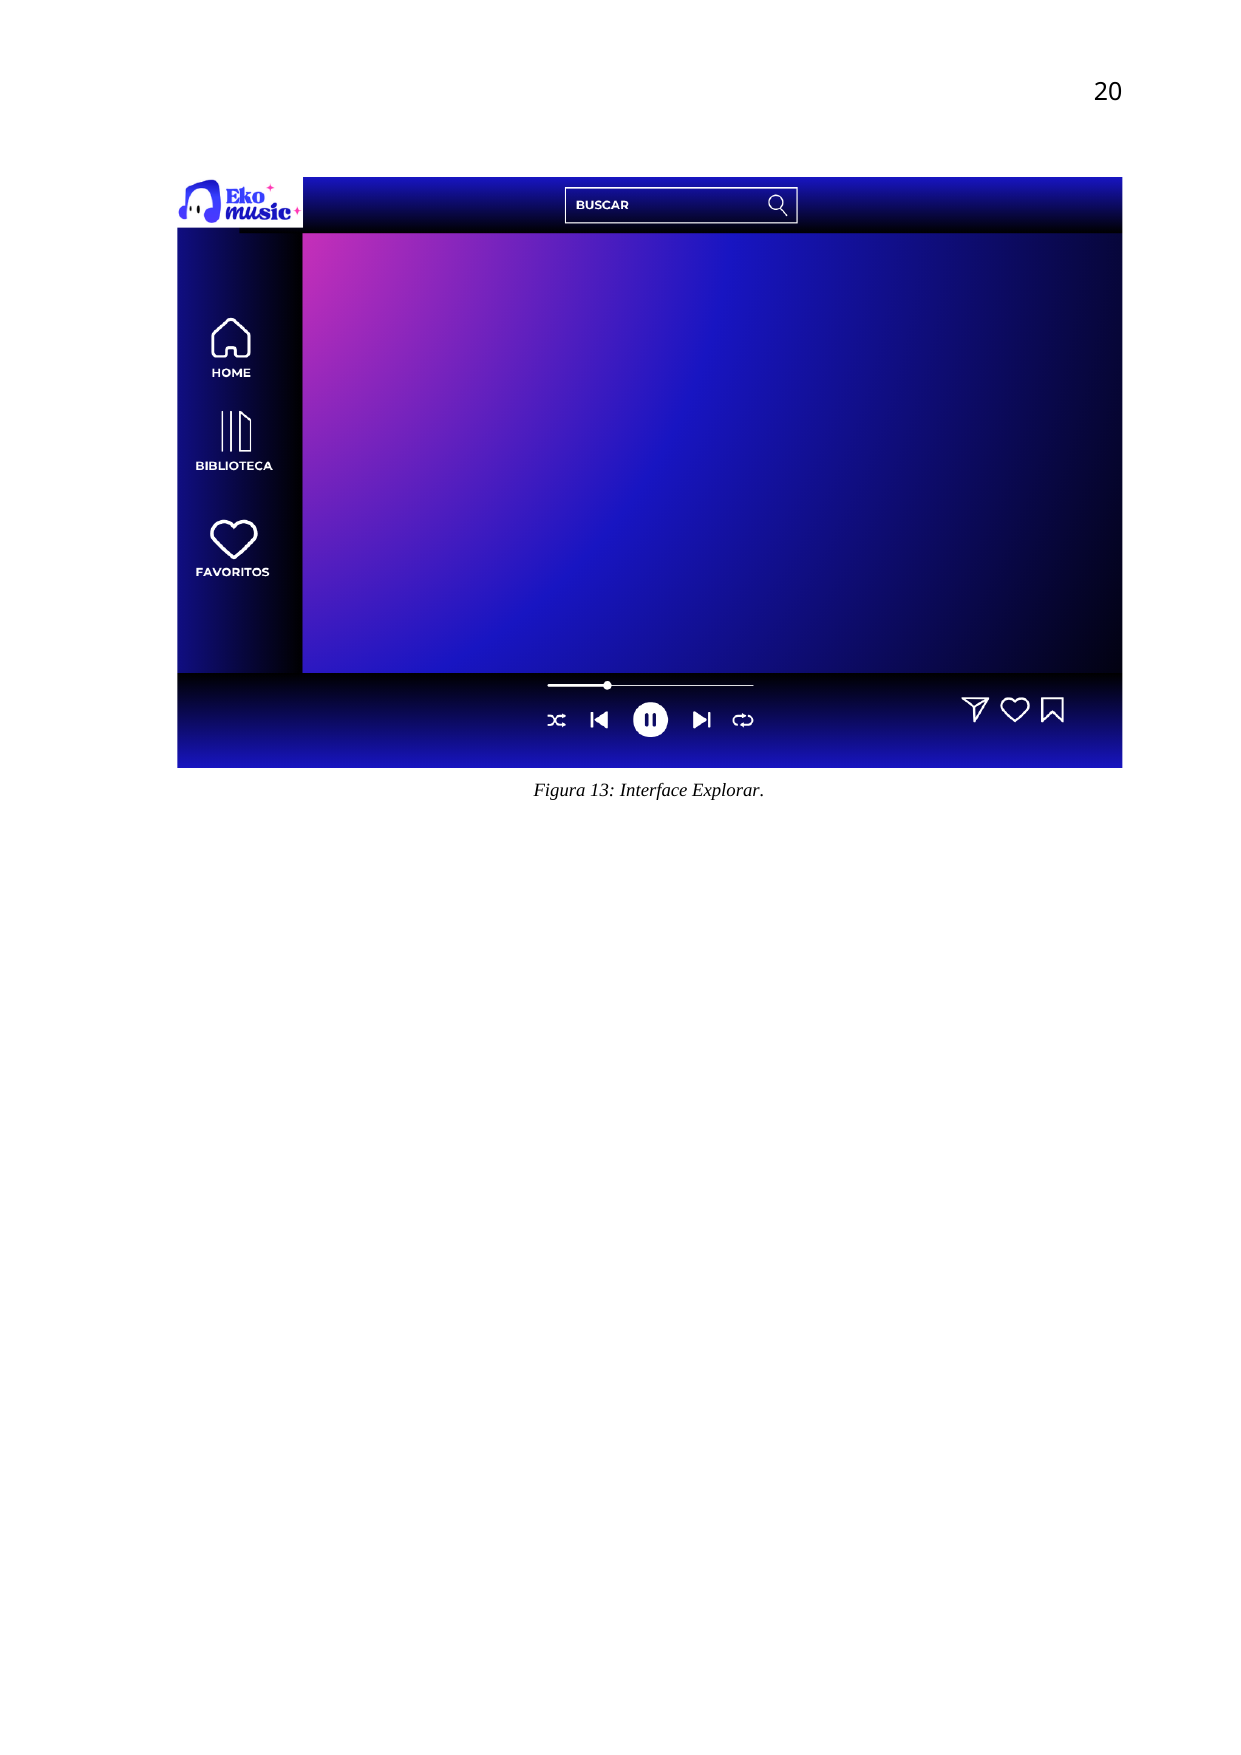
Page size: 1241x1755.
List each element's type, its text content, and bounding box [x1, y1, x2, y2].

text Figura 13: Interface Explorar. [177, 768, 1122, 800]
